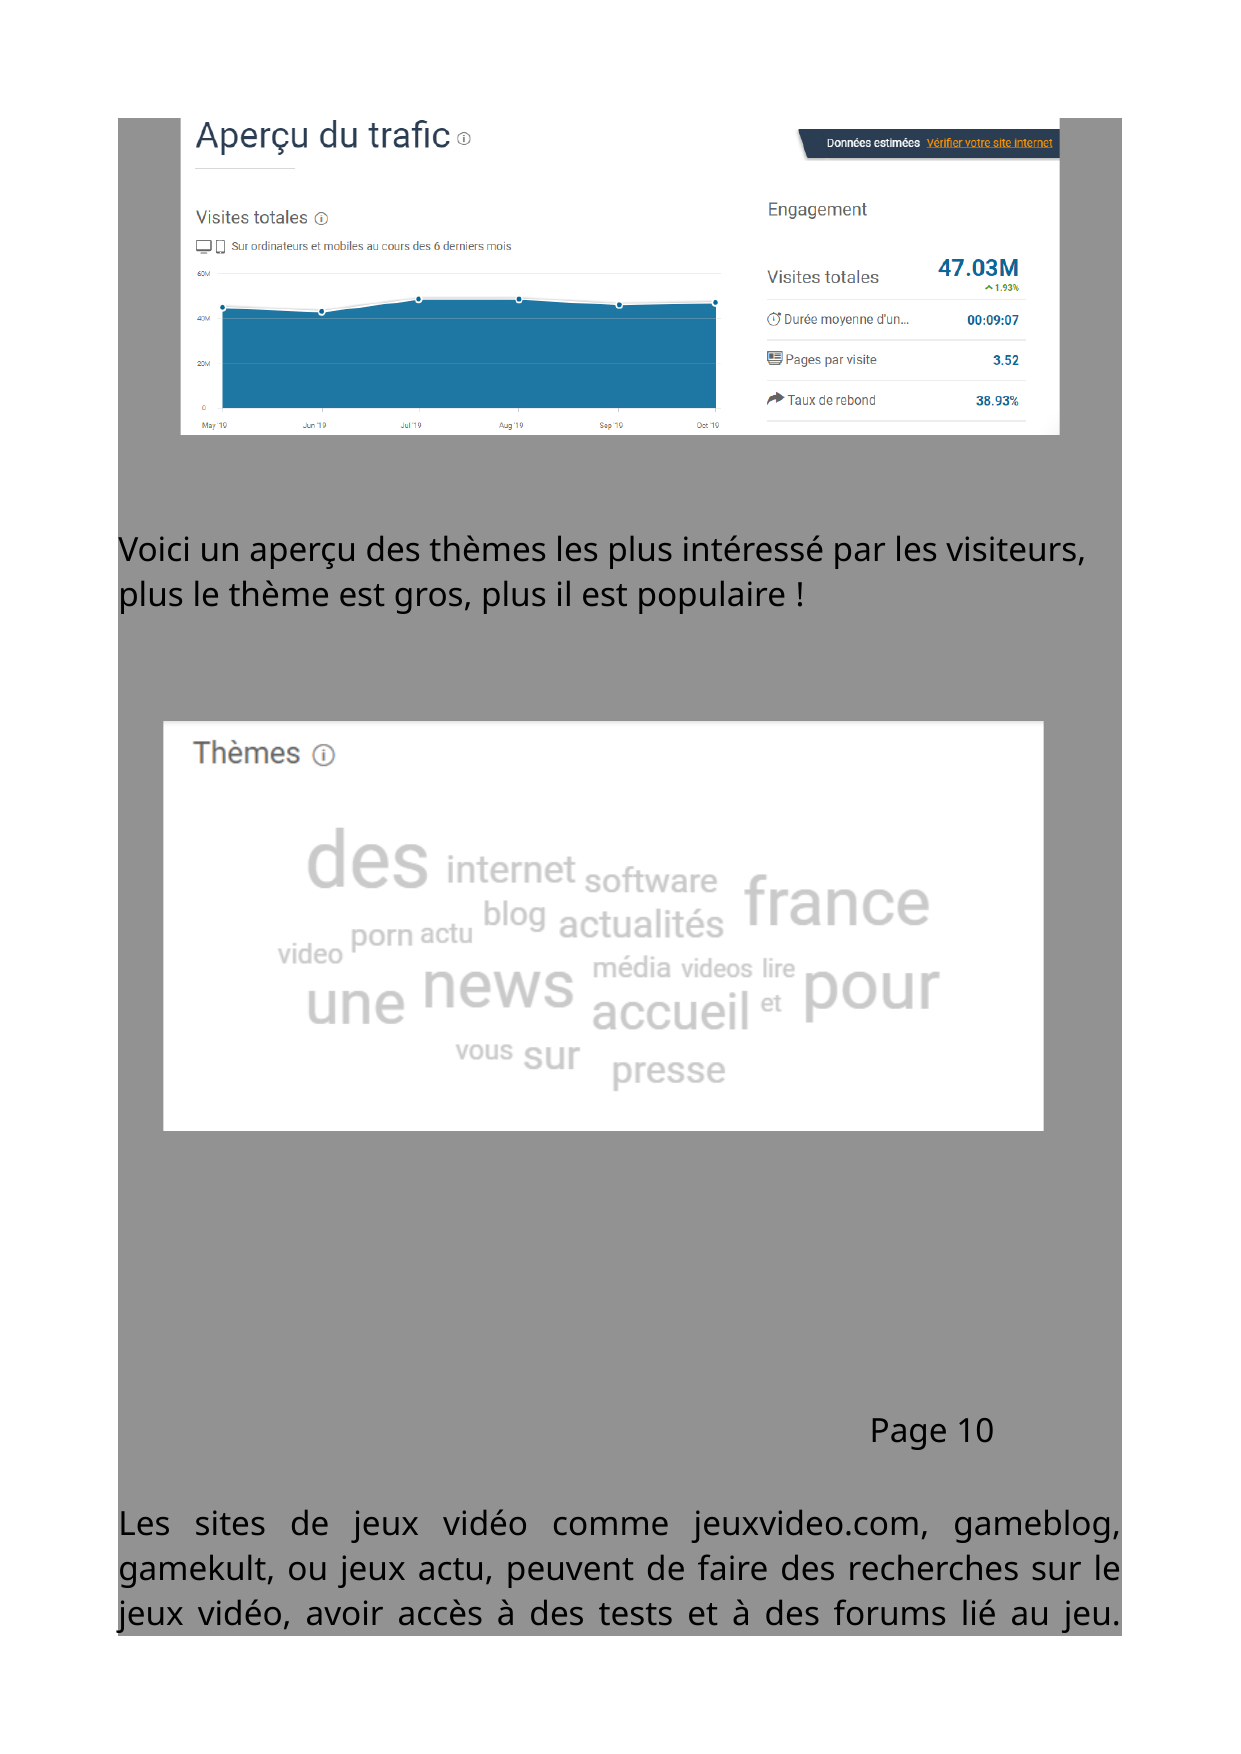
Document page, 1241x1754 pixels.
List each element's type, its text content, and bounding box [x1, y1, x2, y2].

text plus le thème est gros, plus il est populaire ! [118, 571, 1122, 616]
text Page 10 [118, 1403, 1122, 1454]
picture [180, 118, 1060, 435]
text Voici un aperçu des thèmes les plus intéressé par les visiteurs, [118, 525, 1122, 571]
picture [163, 721, 1044, 1131]
text Les sites de jeux vidéo comme jeuxvideo.com, gameblog, gamekult, ou jeux actu, peuvent de faire des recherches sur le jeux vidéo, avoir accès à des tests et à des forums lié au jeu. [118, 1499, 1122, 1636]
